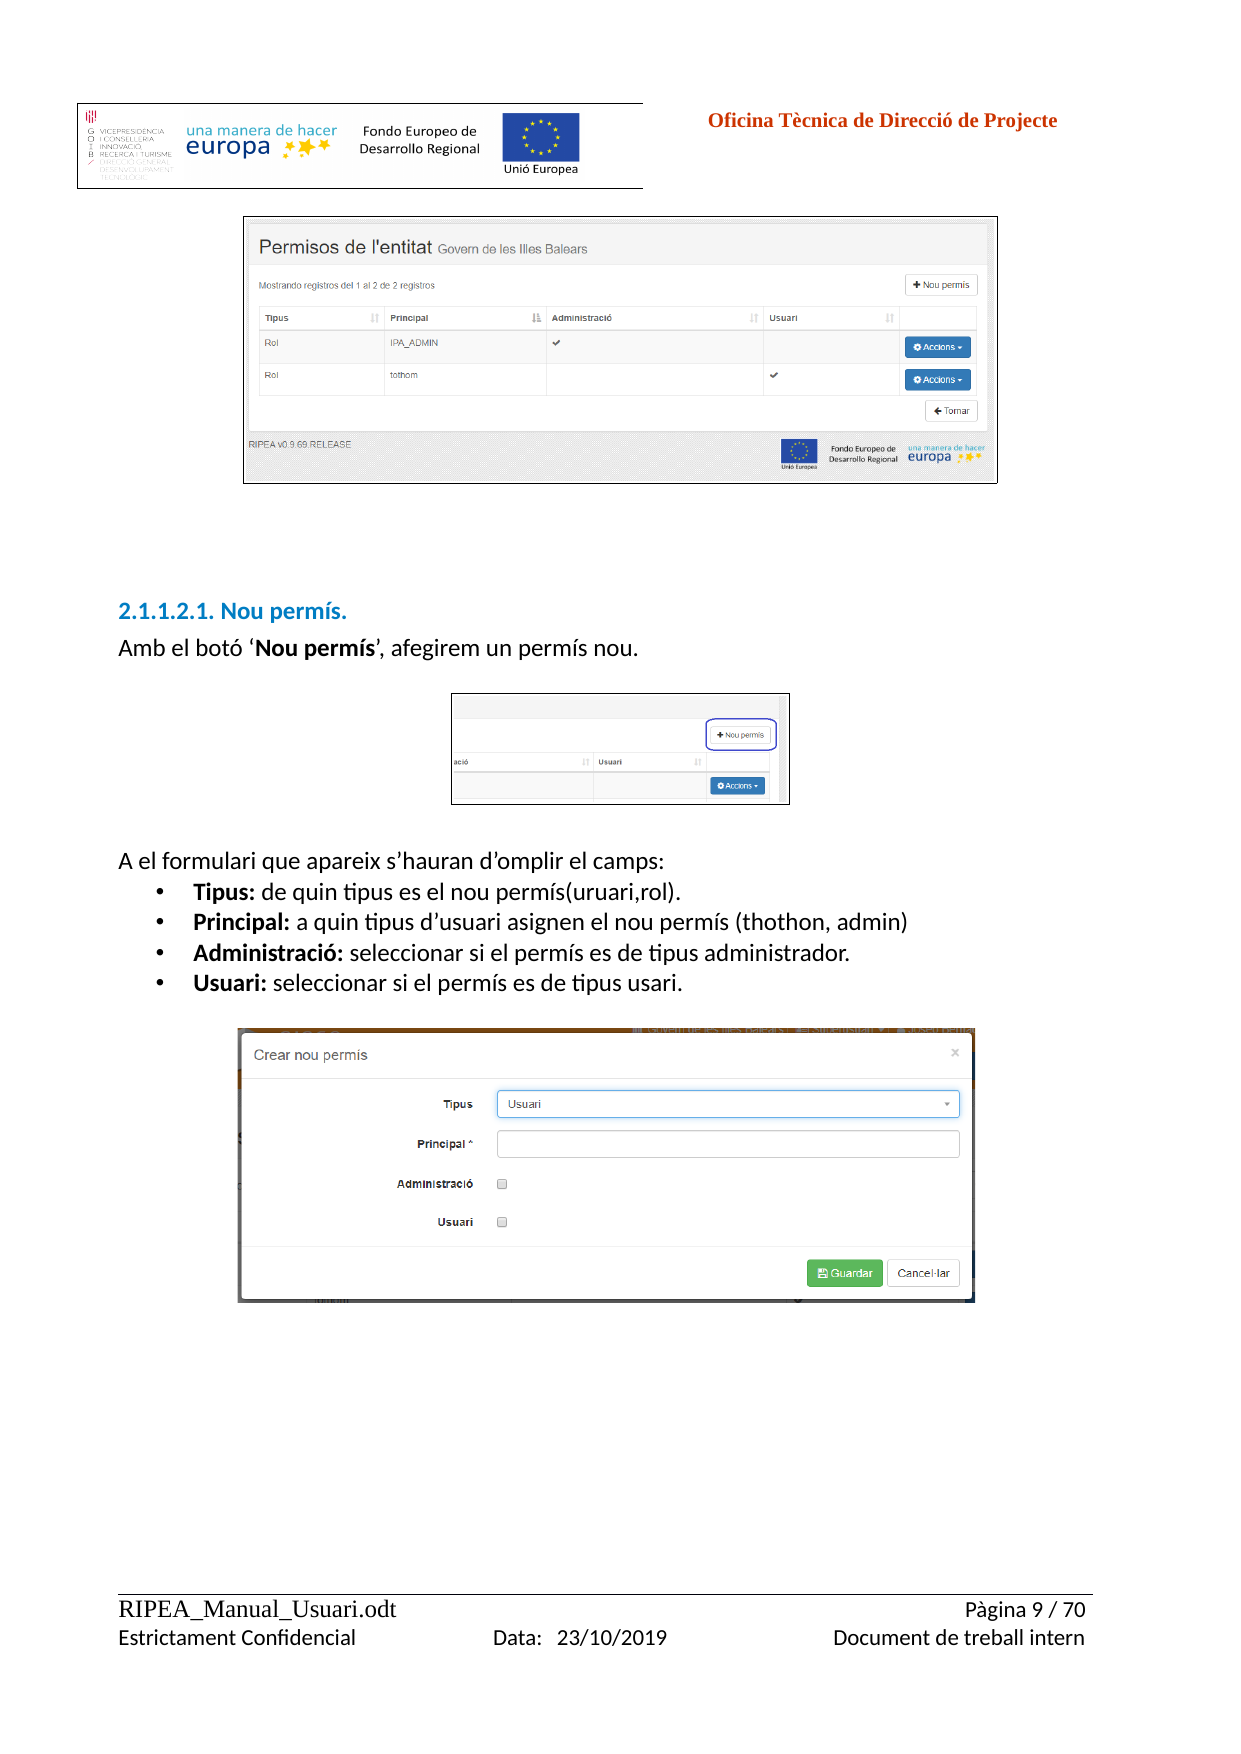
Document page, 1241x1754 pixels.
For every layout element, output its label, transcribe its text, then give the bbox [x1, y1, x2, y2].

list Usuari: seleccionar si el permís es de tipus usari. [156, 968, 1122, 998]
picture [82, 108, 178, 182]
picture [237, 1028, 976, 1303]
subtitle 2.1.1.2.1. Nou permís. [118, 595, 1122, 626]
picture [184, 108, 585, 182]
picture [453, 696, 787, 802]
text A el formulari que apareix s’hauran d’omplir el camps: [118, 846, 1122, 876]
list Tipus: de quin tipus es el nou permís(uruari,rol). [156, 876, 1122, 907]
list Administració: seleccionar si el permís es de tipus administrador. [156, 937, 1122, 968]
list Principal: a quin tipus d’usuari asignen el nou permís (thothon, admin) [156, 907, 1122, 937]
picture [246, 219, 995, 481]
text Amb el botó ‘Nou permís’, afegirem un permís nou. [118, 632, 1122, 662]
